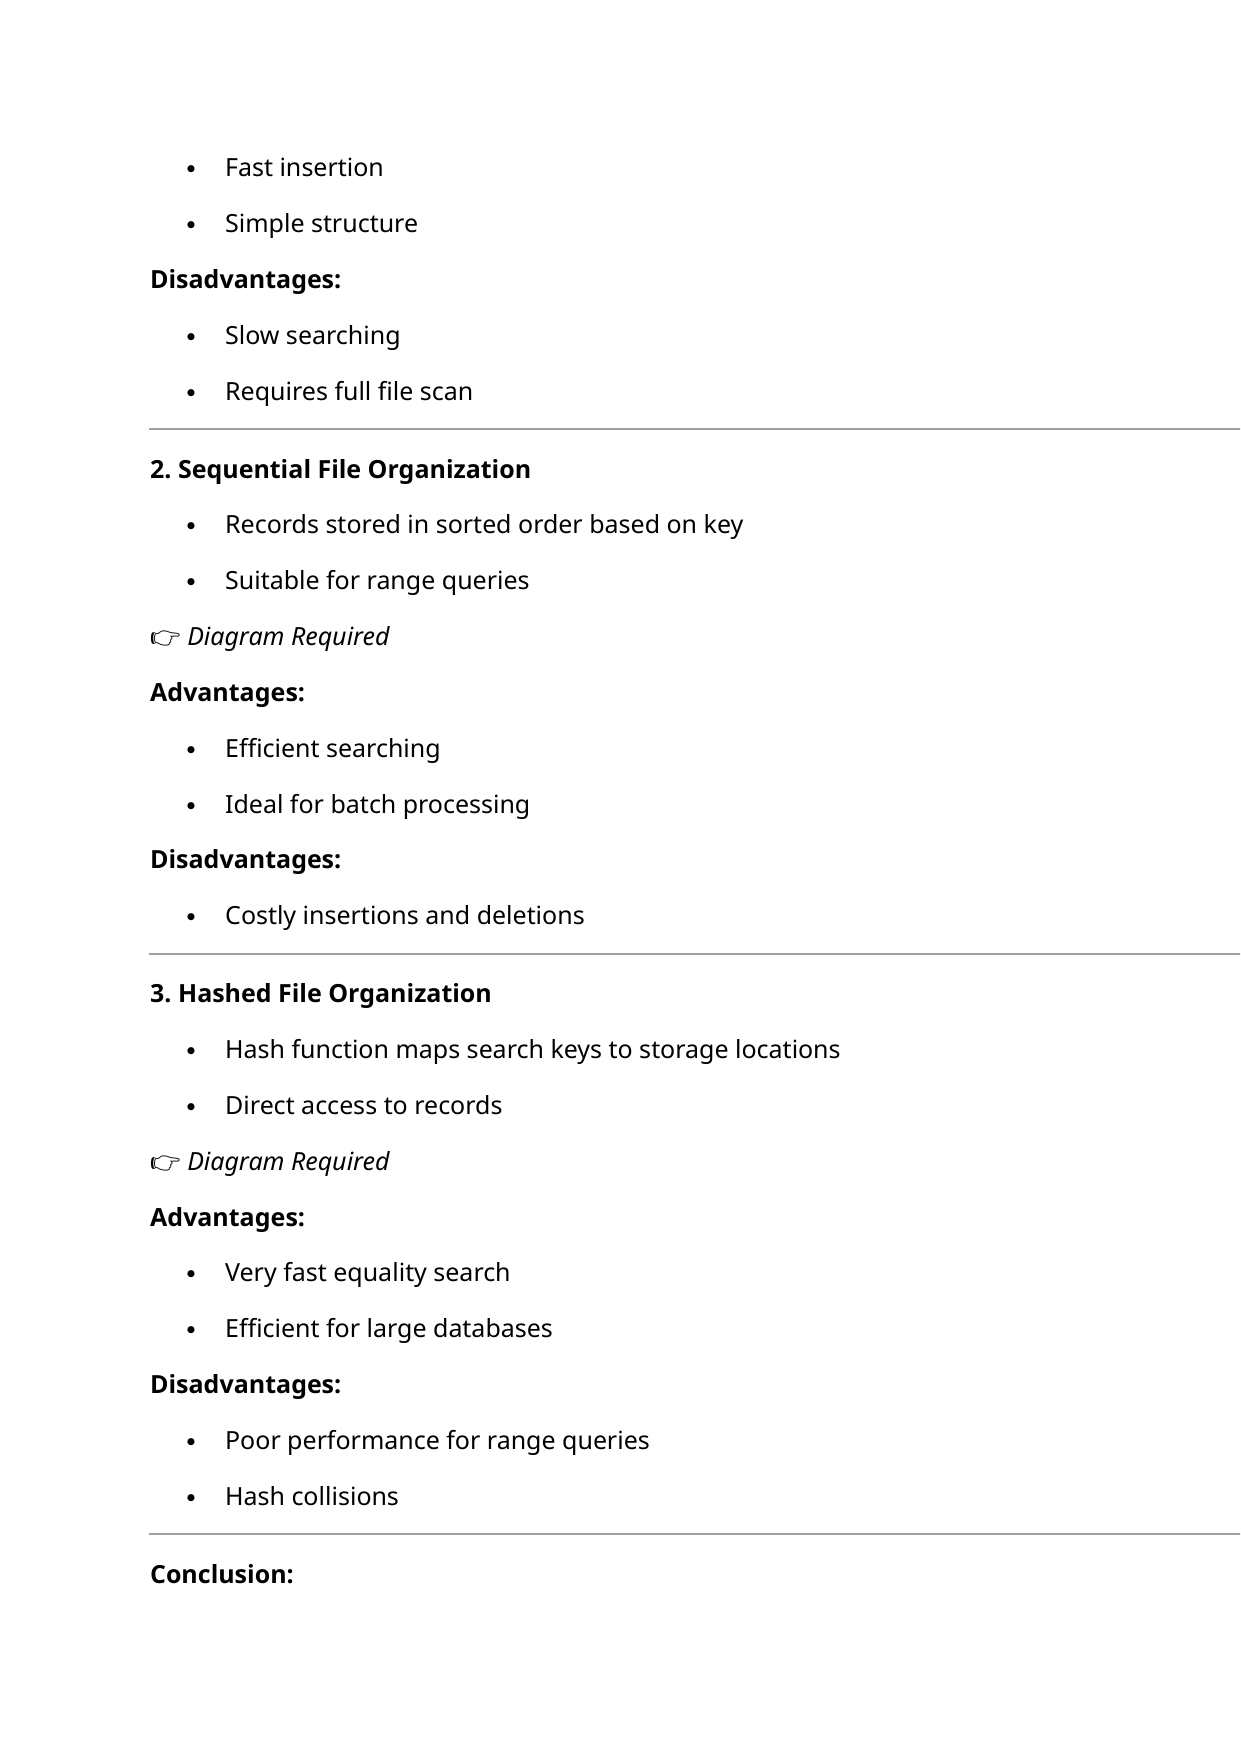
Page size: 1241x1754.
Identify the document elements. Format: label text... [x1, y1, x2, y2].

text 2. Sequential File Organization [150, 451, 1090, 485]
text Disadvantages: [150, 1367, 1090, 1401]
list Requires full file scan [187, 373, 1090, 407]
text Advantages: [150, 674, 1090, 709]
list Hash collisions [187, 1478, 1090, 1512]
text Disadvantages: [150, 842, 1090, 876]
list Direct access to records [187, 1087, 1090, 1122]
text 👉 Diagram Required [150, 1143, 1090, 1177]
text Conclusion: [150, 1556, 1090, 1590]
list Simple structure [187, 206, 1090, 240]
text 👉 Diagram Required [150, 619, 1090, 653]
list Fast insertion [187, 150, 1090, 184]
text 3. Hashed File Organization [150, 976, 1090, 1010]
list Efficient searching [187, 730, 1090, 764]
list Slow searching [187, 317, 1090, 352]
list Suitable for range queries [187, 563, 1090, 597]
list Costly insertions and deletions [187, 898, 1090, 932]
list Ideal for batch processing [187, 786, 1090, 820]
list Hash function maps search keys to storage locations [187, 1032, 1090, 1066]
text Advantages: [150, 1199, 1090, 1233]
list Poor performance for range queries [187, 1422, 1090, 1457]
list Efficient for large databases [187, 1311, 1090, 1345]
list Very fast equality search [187, 1255, 1090, 1289]
list Records stored in sorted order based on key [187, 507, 1090, 541]
text Disadvantages: [150, 262, 1090, 296]
